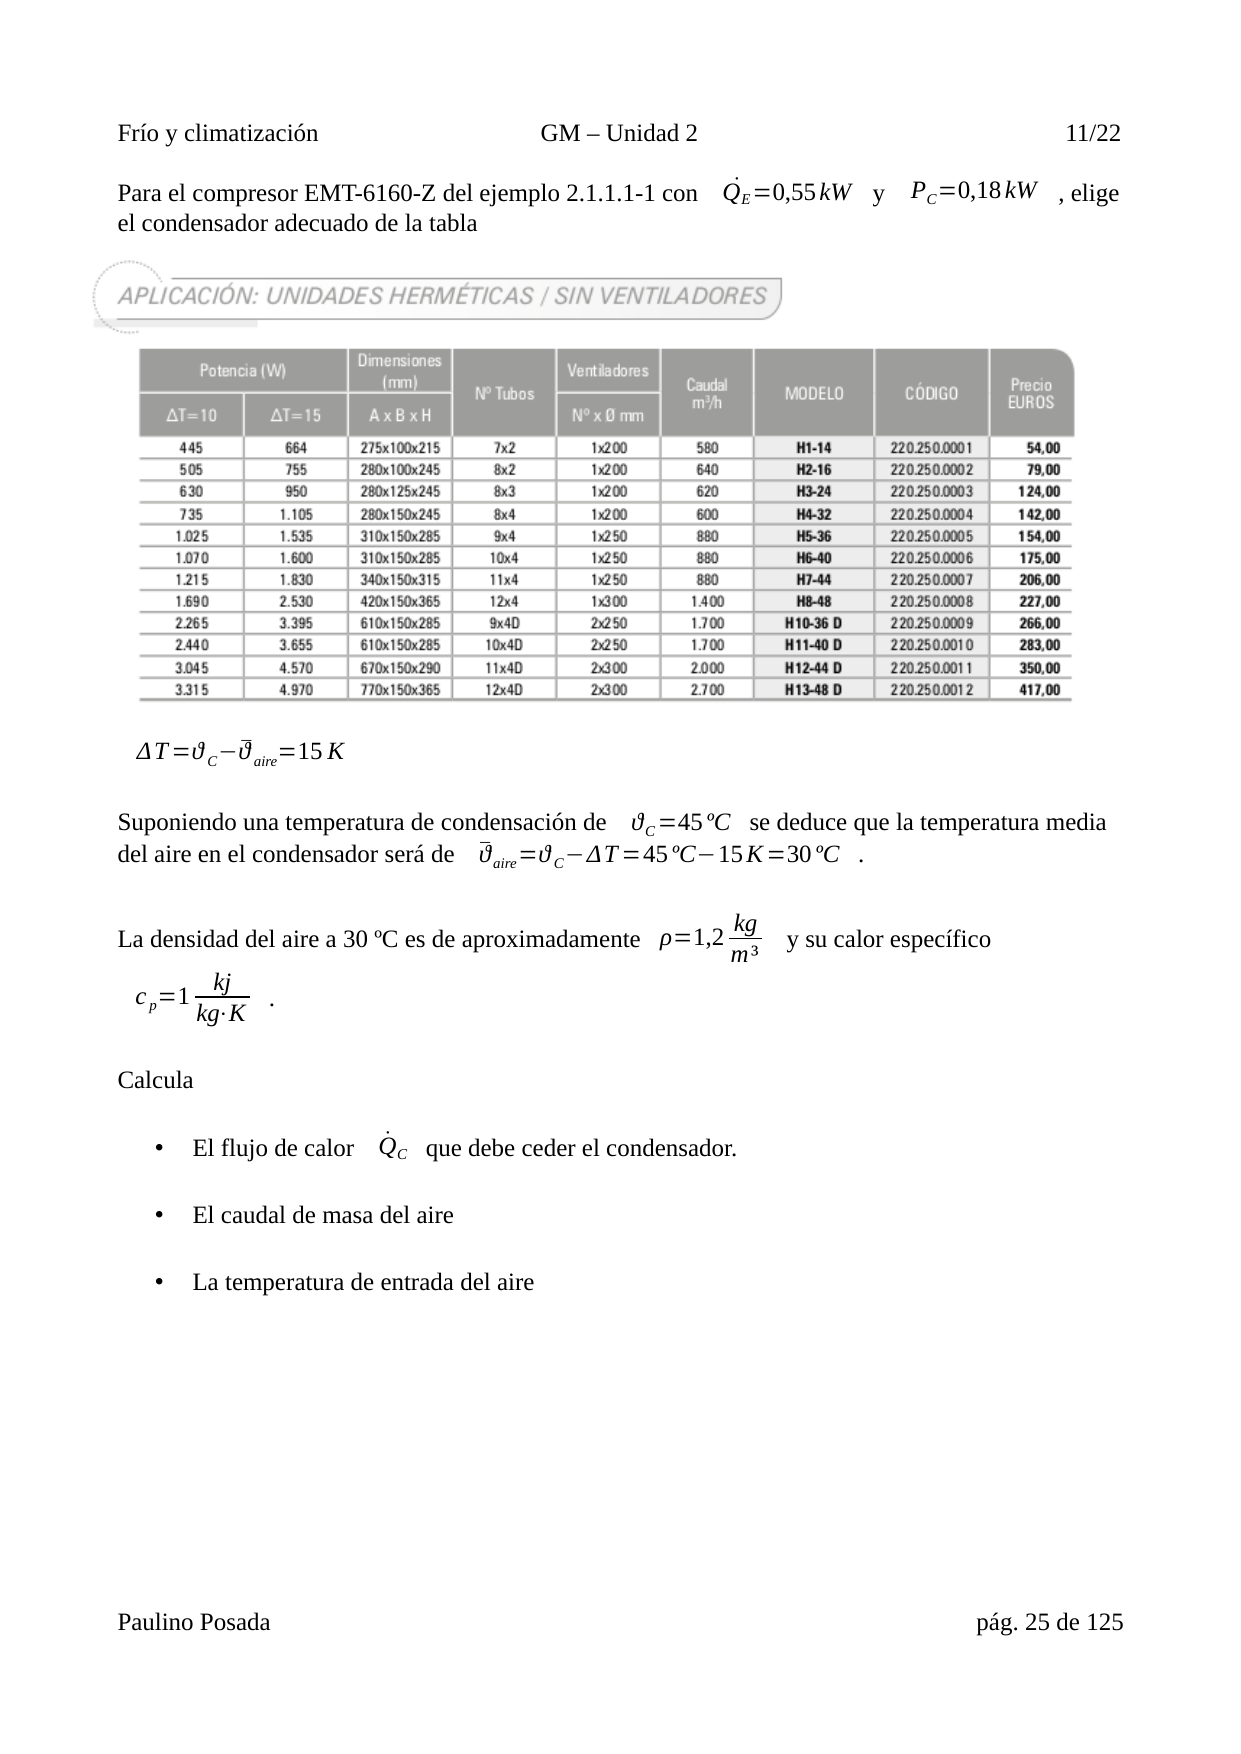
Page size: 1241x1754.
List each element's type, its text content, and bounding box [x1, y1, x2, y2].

text Suponiendo una temperatura de condensación de se deduce que la temperatura media del aire en el condensador será de . [117, 807, 1123, 872]
text La densidad del aire a 30 ºC es de aproximadamente y su calor específico . [117, 909, 1123, 1027]
text Calcula [117, 1065, 1123, 1093]
list El flujo de calor que debe ceder el condensador. [155, 1131, 1123, 1163]
text Fuente tarifa Beijer pág. 510 [1095, 672, 1123, 701]
picture [90, 252, 1095, 717]
list La temperatura de entrada del aire [155, 1267, 1123, 1295]
text Para el compresor EMT-6160-Z del ejemplo 2.1.1.1-1 con y , elige el condensador adecuado de la tabla [117, 176, 1123, 237]
list El caudal de masa del aire [155, 1200, 1123, 1229]
